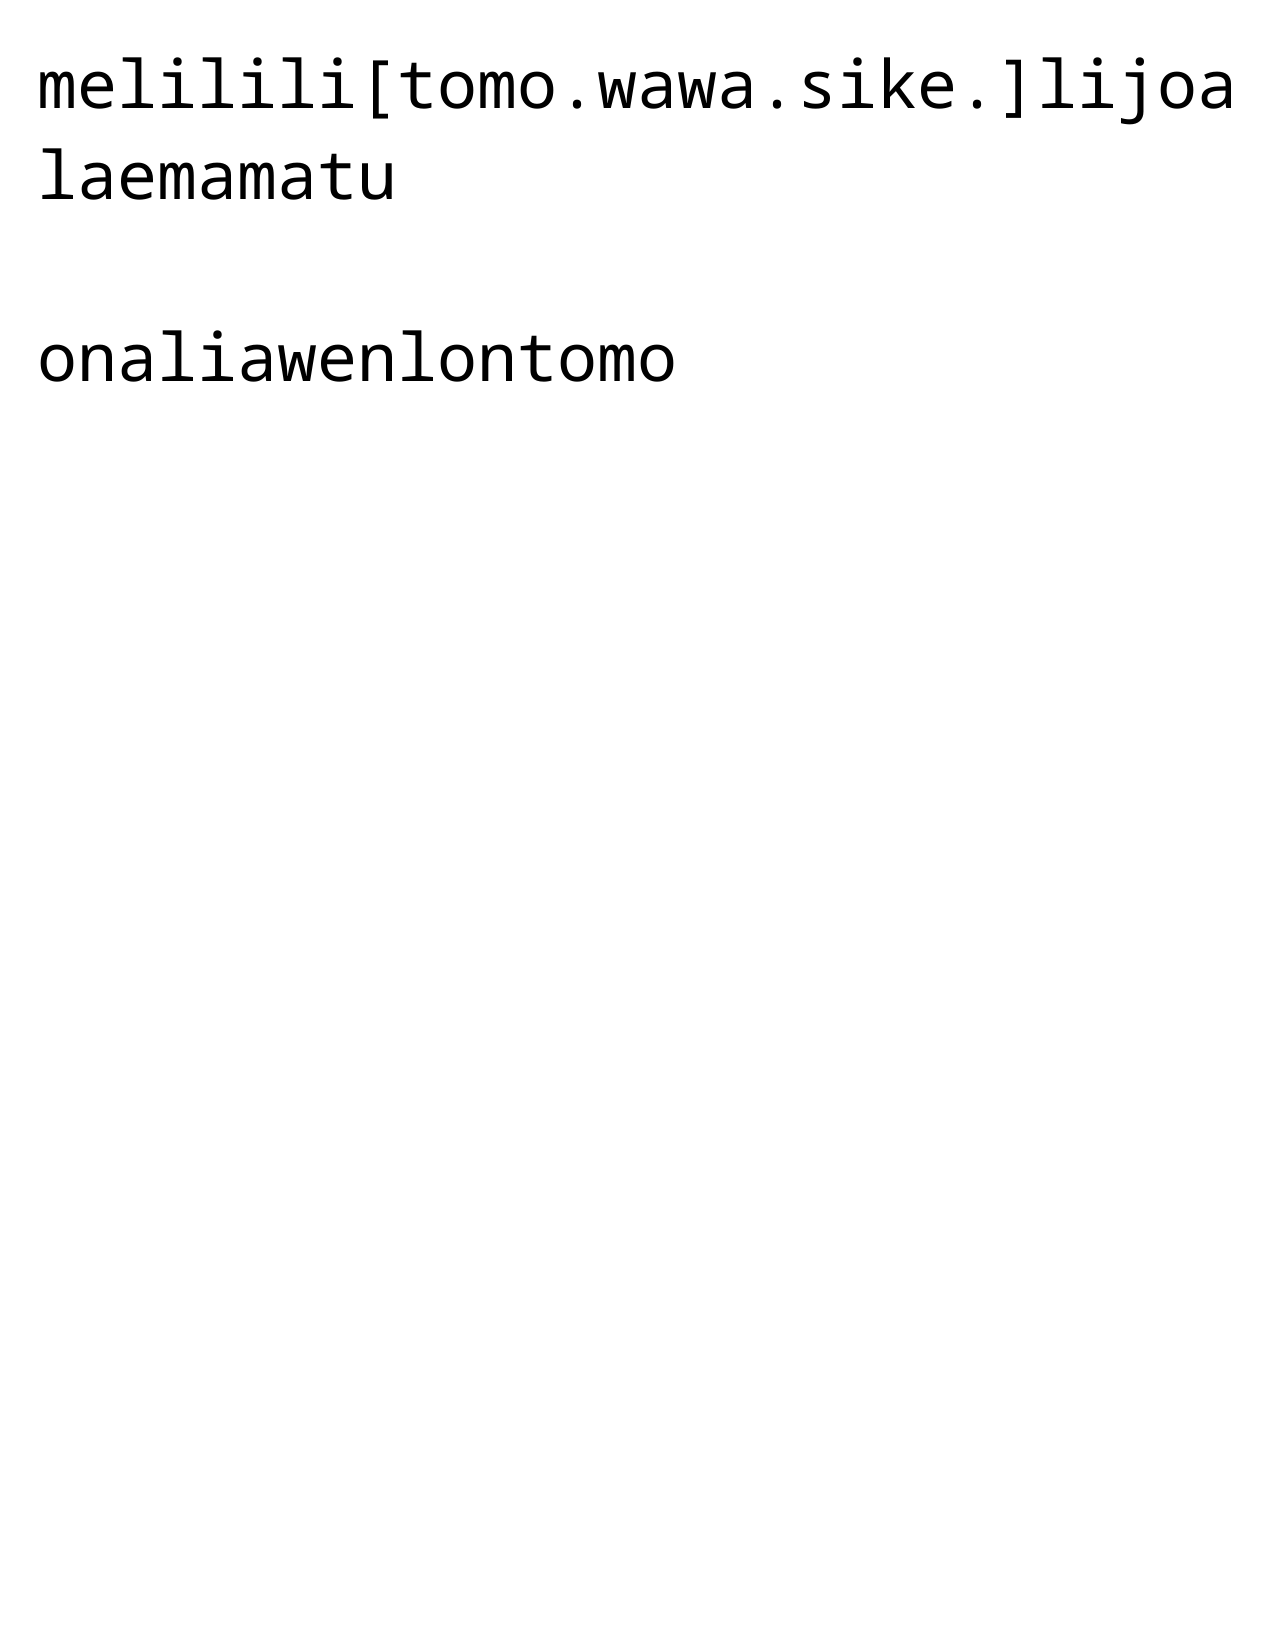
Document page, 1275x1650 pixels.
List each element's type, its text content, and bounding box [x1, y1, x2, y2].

text onaliawenlontomo [37, 219, 1237, 401]
text melilili[tomo.wawa.sike.]lijoalaemamatu [37, 37, 1237, 219]
